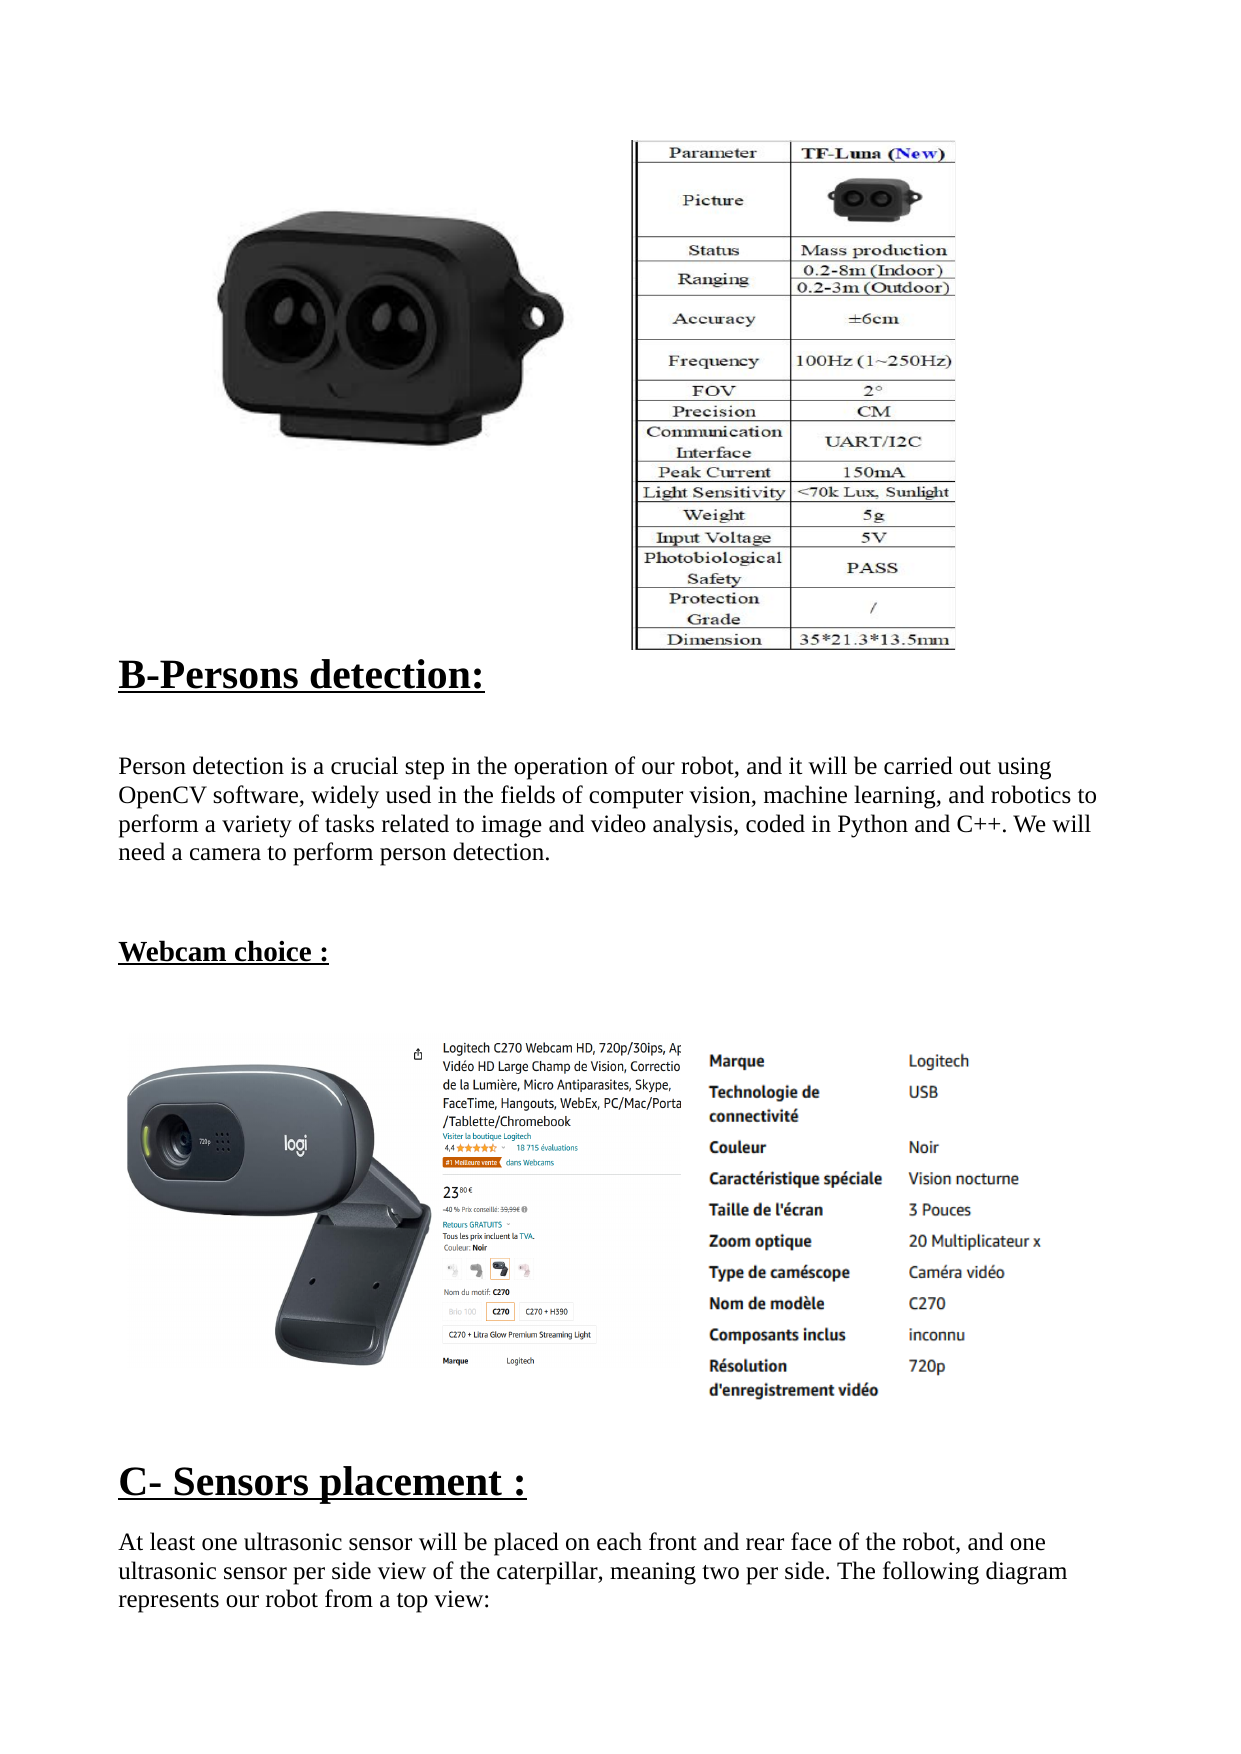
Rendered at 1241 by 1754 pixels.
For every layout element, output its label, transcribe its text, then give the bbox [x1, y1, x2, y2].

text At least one ultrasonic sensor will be placed on each front and rear face of the robot, and one ultrasonic sensor per side view of the caterpillar, meaning two per side. The following diagram represents our robot from a top view: [118, 1527, 1122, 1613]
text B-Persons detection: [118, 118, 1122, 697]
text Person detection is a crucial step in the operation of our robot, and it will be carried out using OpenCV software, widely used in the fields of computer vision, machine learning, and robotics to perform a variety of tasks related to image and video analysis, coded in Python and C++. We will need a camera to perform person detection. [118, 751, 1122, 866]
text C- Sensors placement : [118, 1456, 1122, 1504]
text Webcam choice : [118, 934, 1122, 968]
